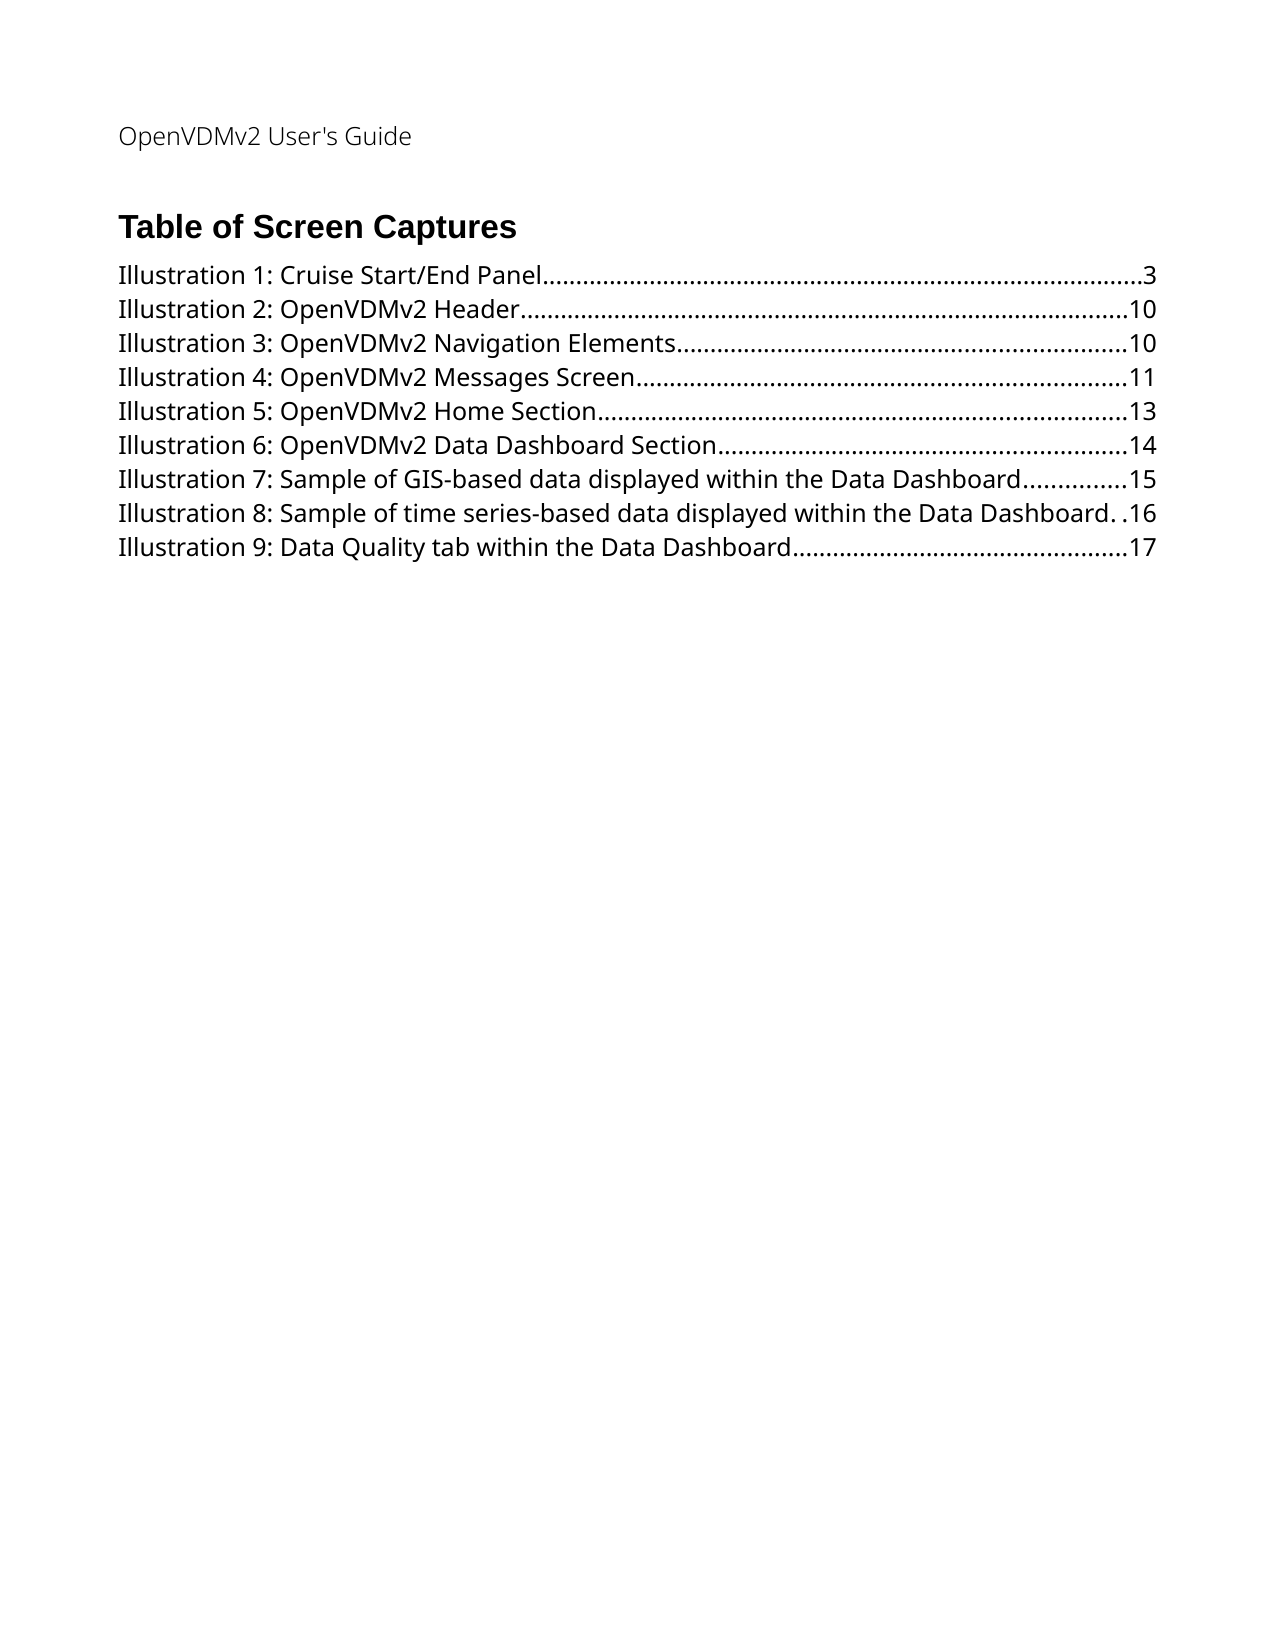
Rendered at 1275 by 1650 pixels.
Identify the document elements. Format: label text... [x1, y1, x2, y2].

text Illustration 1: Cruise Start/End Panel 3 [118, 258, 1157, 292]
text Illustration 4: OpenVDMv2 Messages Screen 11 [118, 360, 1157, 394]
text Illustration 6: OpenVDMv2 Data Dashboard Section 14 [118, 428, 1157, 462]
text Illustration 3: OpenVDMv2 Navigation Elements 10 [118, 326, 1157, 360]
text Illustration 2: OpenVDMv2 Header 10 [118, 292, 1157, 326]
text Illustration 7: Sample of GIS-based data displayed within the Data Dashboard 15 [118, 462, 1157, 496]
text Illustration 5: OpenVDMv2 Home Section 13 [118, 394, 1157, 428]
text Illustration 8: Sample of time series-based data displayed within the Data Dashboard 16 [118, 496, 1157, 530]
text Illustration 9: Data Quality tab within the Data Dashboard 17 [118, 530, 1157, 564]
subtitle Table of Screen Captures [118, 207, 1157, 245]
